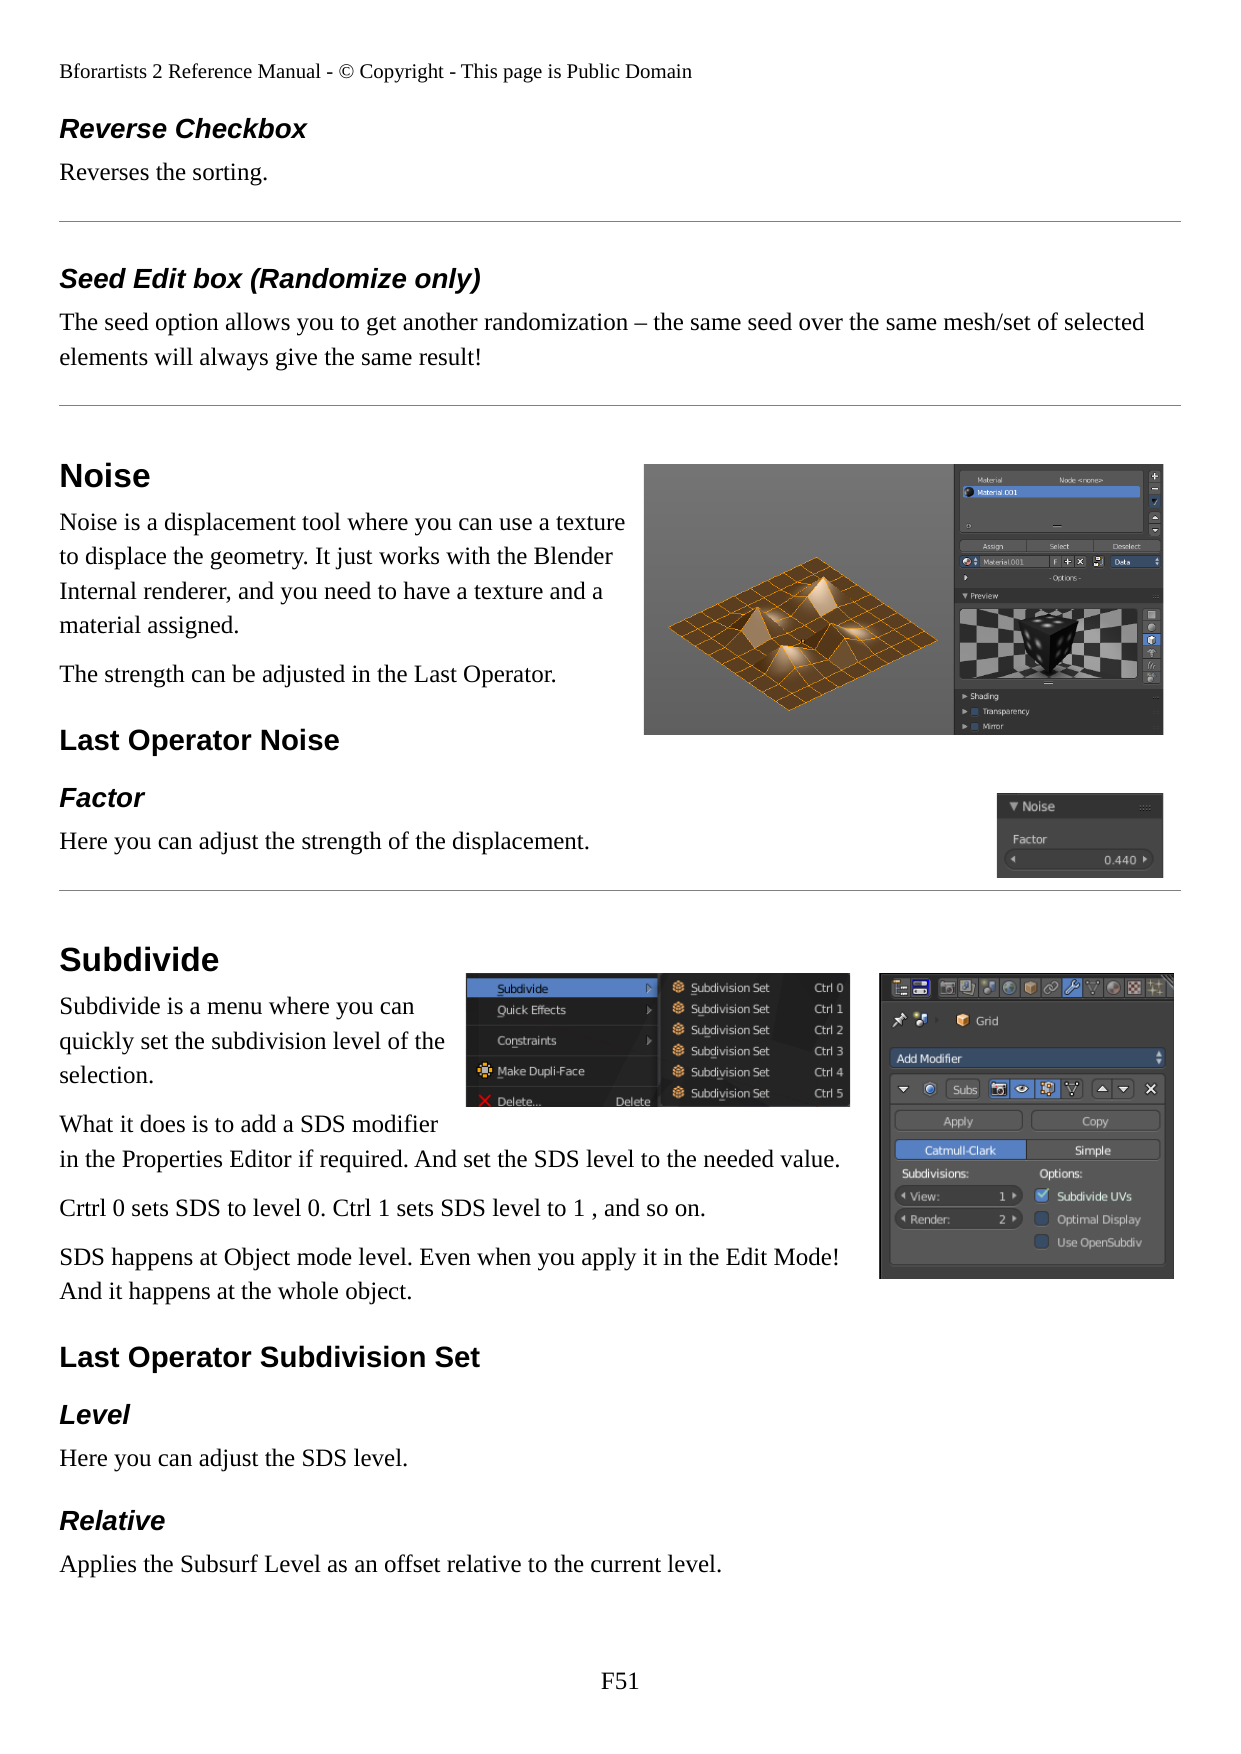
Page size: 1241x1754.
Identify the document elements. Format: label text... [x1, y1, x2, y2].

picture [465, 973, 851, 1107]
picture [879, 973, 1174, 1279]
subtitle Subdivide [59, 940, 1181, 979]
text Here you can adjust the strength of the displacement. [59, 826, 996, 855]
subtitle Seed Edit box (Randomize only) [59, 263, 1181, 294]
text Subdivide is a menu where you can quickly set the subdivision level of the selection. [59, 991, 465, 1089]
text What it does is to add a SDS modifier in the Properties Editor if required. And set the SDS level to the needed value. [59, 1109, 879, 1172]
subtitle Noise [59, 456, 1181, 494]
text The seed option allows you to get another randomization – the same seed over the same mesh/set of selected elements will always give the same result! [59, 307, 1181, 370]
subtitle Reverse Checkbox [59, 113, 1181, 144]
text Here you can adjust the SDS level. [59, 1443, 1181, 1472]
text Noise is a displacement tool where you can use a texture to displace the geometry. It just works with the Blender Internal renderer, and you need to have a texture and a material assigned. [59, 507, 643, 639]
subtitle Last Operator Noise [59, 723, 1181, 757]
text [851, 991, 879, 1089]
picture [996, 793, 1164, 878]
text The strength can be adjusted in the Last Operator. [59, 659, 643, 688]
subtitle Last Operator Subdivision Set [59, 1340, 1181, 1374]
subtitle Relative [59, 1505, 1181, 1537]
text Crtrl 0 sets SDS to level 0. Ctrl 1 sets SDS level to 1 , and so on. [59, 1193, 879, 1222]
subtitle Factor [59, 782, 1181, 813]
text Applies the Subsurf Level as an offset relative to the current level. [59, 1549, 1181, 1578]
text SDS happens at Object mode level. Even when you apply it in the Edit Mode! And it happens at the whole object. [59, 1242, 1181, 1305]
picture [643, 464, 1164, 735]
subtitle Level [59, 1399, 1181, 1431]
text Reverses the sorting. [59, 157, 1181, 186]
